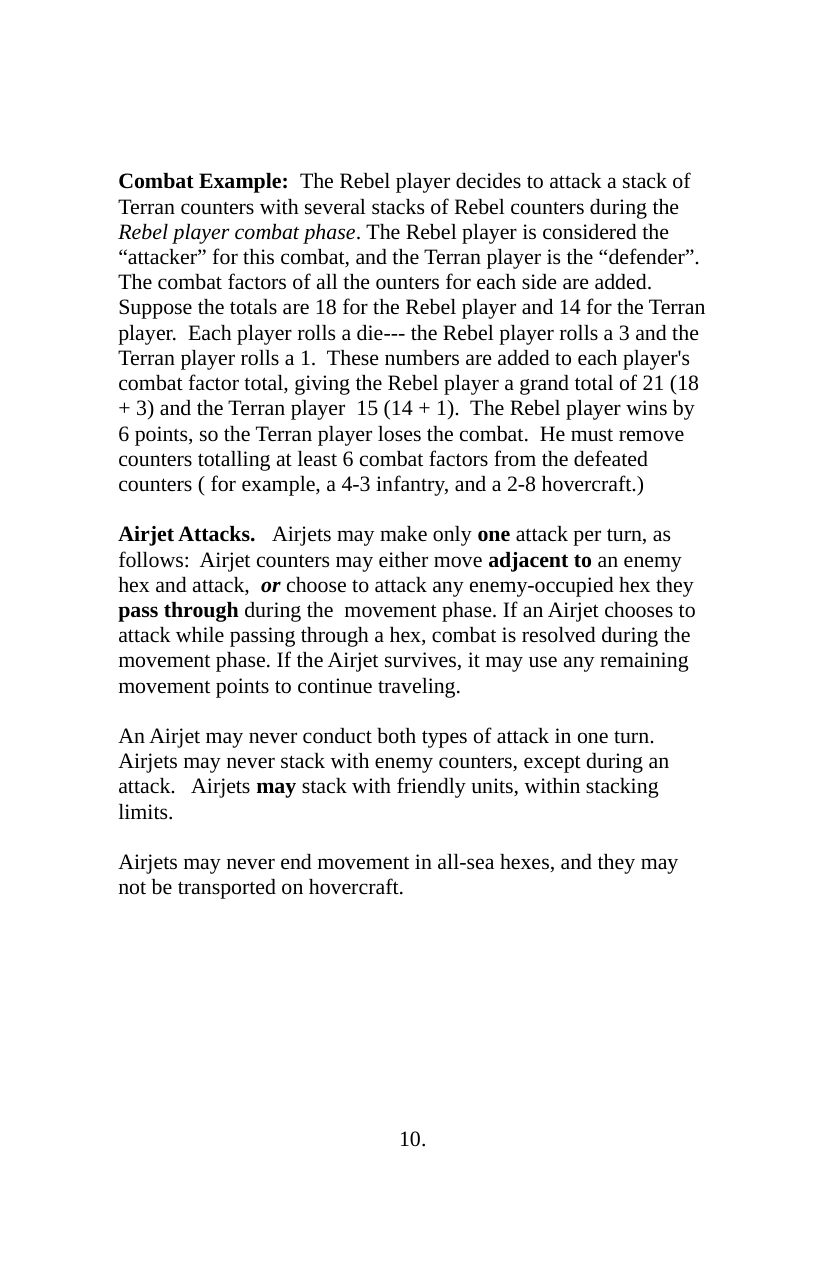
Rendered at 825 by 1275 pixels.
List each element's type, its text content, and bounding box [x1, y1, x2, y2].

text An Airjet may never conduct both types of attack in one turn. Airjets may never stack with enemy counters, except during an attack. Airjets may stack with friendly units, within stacking limits. [118, 723, 707, 824]
text Combat Example: The Rebel player decides to attack a stack of Terran counters with several stacks of Rebel counters during the Rebel player combat phase. The Rebel player is considered the “attacker” for this combat, and the Terran player is the “defender”. The combat factors of all the ounters for each side are added. Suppose the totals are 18 for the Rebel player and 14 for the Terran player. Each player rolls a die--- the Rebel player rolls a 3 and the Terran player rolls a 1. These numbers are added to each player's combat factor total, giving the Rebel player a grand total of 21 (18 + 3) and the Terran player 15 (14 + 1). The Rebel player wins by 6 points, so the Terran player loses the combat. He must remove counters totalling at least 6 combat factors from the defeated counters ( for example, a 4-3 infantry, and a 2-8 hovercraft.) [118, 168, 707, 496]
text 10. [118, 1126, 707, 1152]
text Airjets may never end movement in all-sea hexes, and they may not be transported on hovercraft. [118, 849, 707, 899]
text Airjet Attacks. Airjets may make only one attack per turn, as follows: Airjet counters may either move adjacent to an enemy hex and attack, or choose to attack any enemy-occupied hex they pass through during the movement phase. If an Airjet chooses to attack while passing through a hex, combat is resolved during the movement phase. If the Airjet survives, it may use any remaining movement points to continue traveling. [118, 521, 707, 698]
